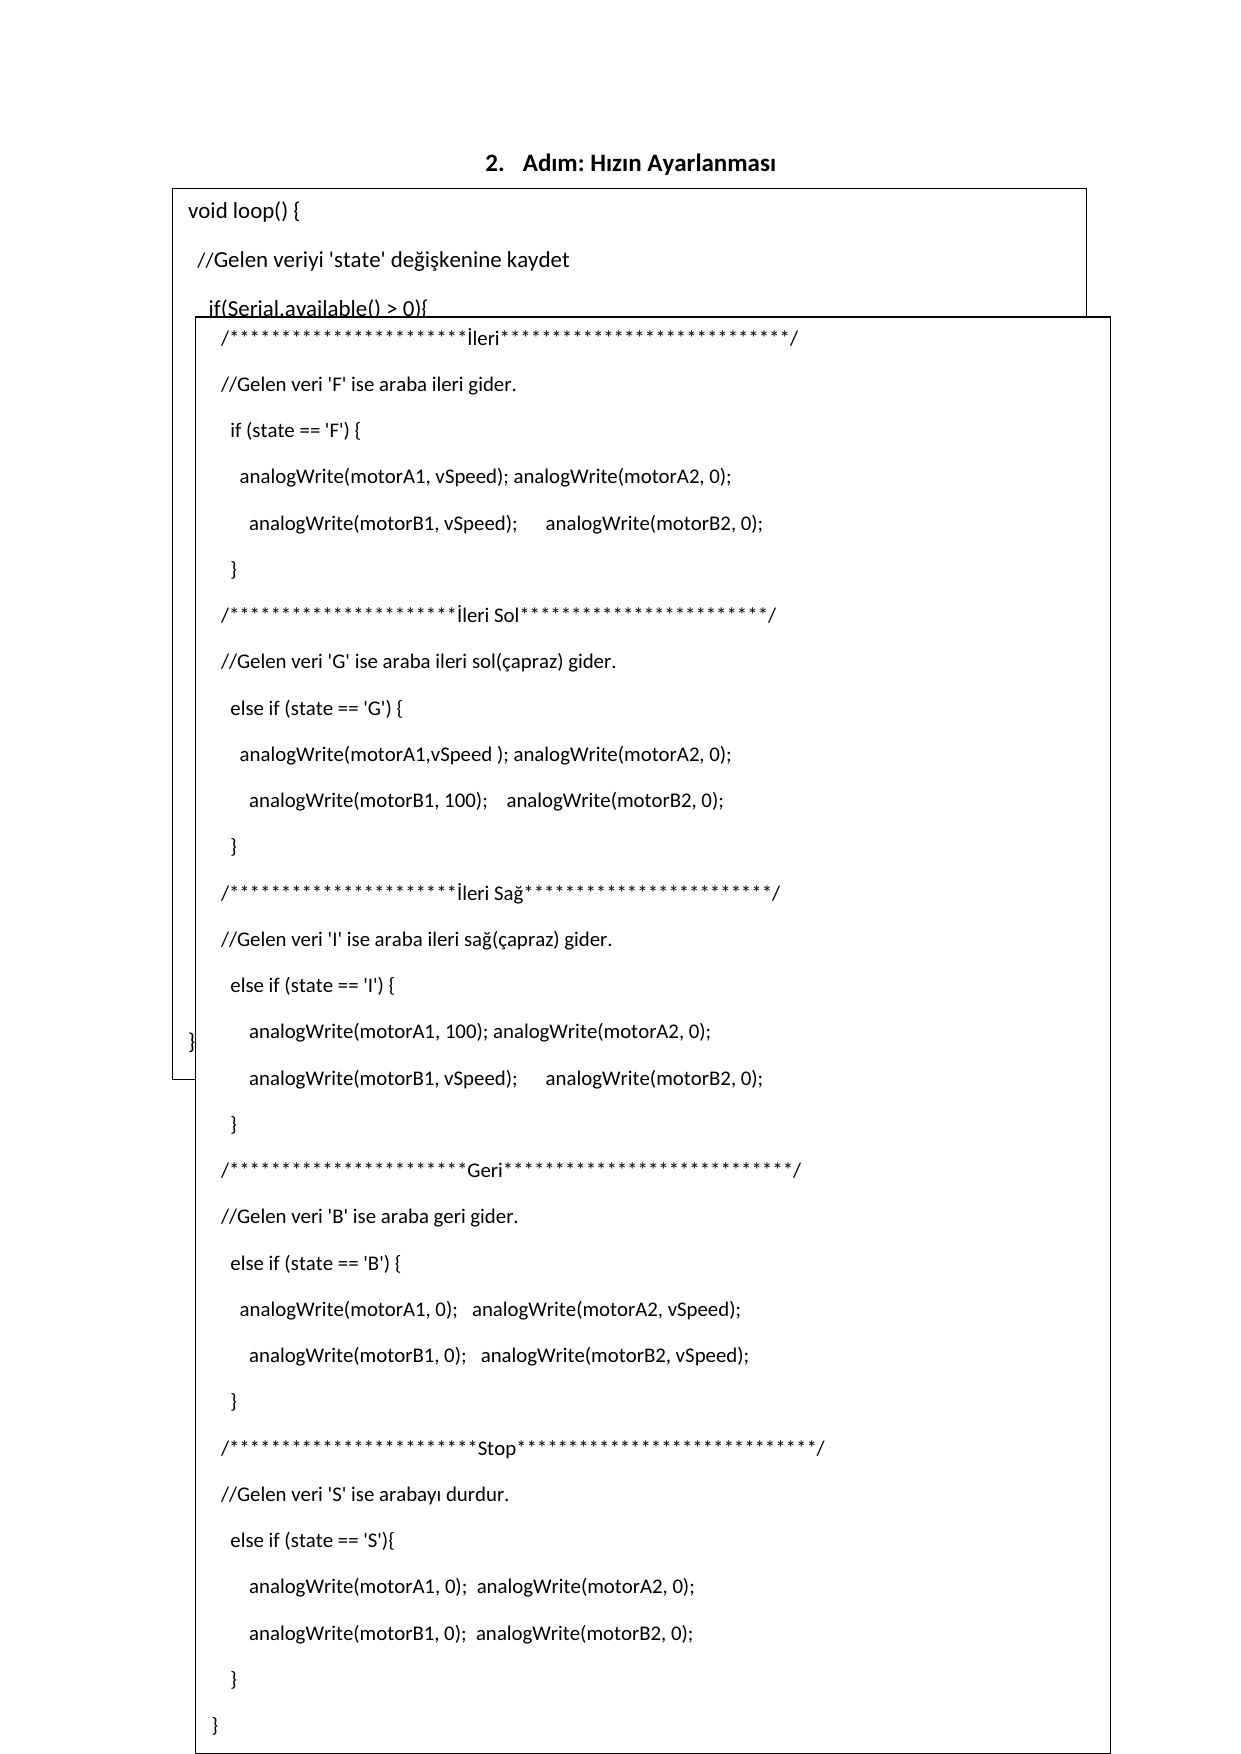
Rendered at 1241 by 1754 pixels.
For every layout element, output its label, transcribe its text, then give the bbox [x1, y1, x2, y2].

text else if (state == 'I') { [211, 972, 1095, 998]
text analogWrite(motorB1, vSpeed); analogWrite(motorB2, 0); [211, 510, 1095, 535]
text } [211, 1666, 1095, 1692]
text analogWrite(motorA1, 0); analogWrite(motorA2, 0); [211, 1574, 1095, 1599]
text //Gelen veri 'I' ise araba ileri sağ(çapraz) gider. [211, 926, 1095, 952]
text analogWrite(motorB1, 0); analogWrite(motorB2, 0); [211, 1620, 1095, 1645]
text //Gelen veri 'S' ise arabayı durdur. [211, 1481, 1095, 1507]
text void loop() { [188, 197, 1071, 225]
text else if (state == 'S'){ [211, 1527, 1095, 1553]
text analogWrite(motorB1, vSpeed); analogWrite(motorB2, 0); [211, 1065, 1095, 1090]
list Adım: Hızın Ayarlanması [485, 148, 1093, 178]
text } [188, 392, 195, 420]
text analogWrite(motorA1, 0); analogWrite(motorA2, vSpeed); [211, 1296, 1095, 1322]
text } [188, 1027, 195, 1055]
text //Gelen veriyi 'state' değişkenine kaydet [188, 246, 1071, 273]
text /***********************Geri****************************/ [211, 1157, 1095, 1183]
text //Gelen veri 'F' ise araba ileri gider. [211, 371, 1095, 397]
text analogWrite(motorB1, 0); analogWrite(motorB2, vSpeed); [211, 1342, 1095, 1368]
text } [211, 1111, 1095, 1137]
text /**********************İleri Sol************************/ [211, 602, 1095, 628]
text } [211, 834, 1095, 859]
text /***********************İleri****************************/ [211, 325, 1095, 350]
text //Gelen veri 'G' ise araba ileri sol(çapraz) gider. [211, 649, 1095, 674]
text analogWrite(motorB1, 100); analogWrite(motorB2, 0); [211, 787, 1095, 813]
text /**********************İleri Sağ************************/ [211, 880, 1095, 905]
text //Gelen veri 'B' ise araba geri gider. [211, 1204, 1095, 1229]
text } [211, 1712, 1095, 1738]
text analogWrite(motorA1,vSpeed ); analogWrite(motorA2, 0); [211, 741, 1095, 767]
text analogWrite(motorA1, vSpeed); analogWrite(motorA2, 0); [211, 464, 1095, 489]
text if (state == 'F') { [211, 417, 1095, 443]
text else if (state == 'G') { [211, 695, 1095, 720]
text analogWrite(motorA1, 100); analogWrite(motorA2, 0); [211, 1019, 1095, 1044]
text else if (state == 'B') { [211, 1250, 1095, 1275]
text /************************Stop*****************************/ [211, 1435, 1095, 1460]
text if(Serial.available() > 0){ [188, 294, 1071, 322]
text } [211, 556, 1095, 582]
text } [211, 1389, 1095, 1414]
